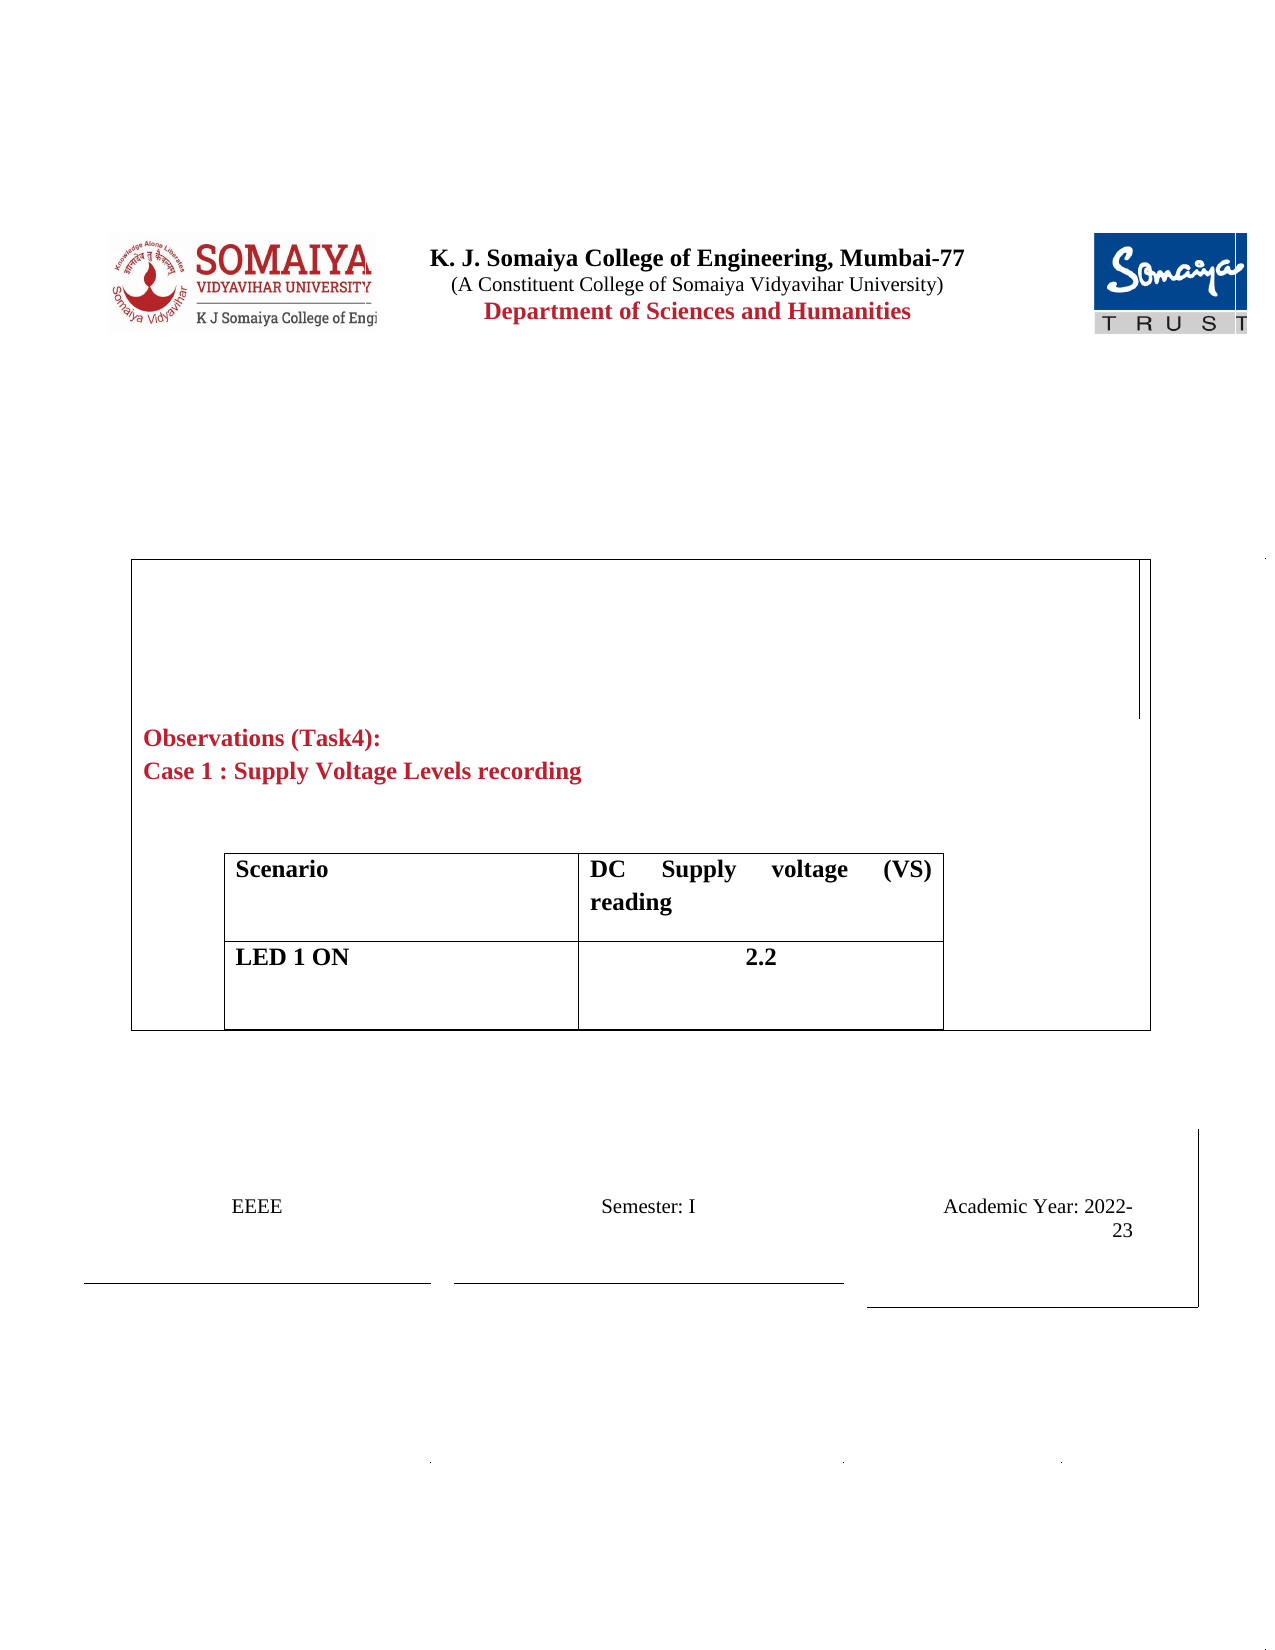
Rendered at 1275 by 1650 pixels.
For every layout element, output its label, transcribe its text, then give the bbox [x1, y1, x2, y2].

table_cell Observation Table 1 ( Task 1) Calulations (Task1): Calclaute Va and Vb using the formula given below: =(5.5*9)/6.5=7.6 V =(3.3*9)/6.5=4.5 V =9/6.5=1.38 A Observation Table 2 Calculations (Task2): Calculate I1, I2, I3 and IS using the formula given below: Observation (Task 3): Case 1 : LED just turn’s ON Case 2 : LED turn’s ON ( glows brightly) Observations (Task4): Case 1 : Supply Voltage Levels recording Case Case 2: Status of voltages in the circuit Screenshot of Output: [144, 561, 1138, 718]
table_header Scenario [225, 854, 578, 941]
table_cell LED 1 ON [225, 942, 578, 1028]
table_cell Observation Table 1 ( Task 1) Calulations (Task1): Calclaute Va and Vb using the formula given below: =(5.5*9)/6.5=7.6 V =(3.3*9)/6.5=4.5 V =9/6.5=1.38 A Observation Table 2 Calculations (Task2): Calculate I1, I2, I3 and IS using the formula given below: Observation (Task 3): Case 1 : LED just turn’s ON Case 2 : LED turn’s ON ( glows brightly) Observations (Task4): Case 1 : Supply Voltage Levels recording Case Case 2: Status of voltages in the circuit Screenshot of Output: [132, 560, 1150, 1029]
table_header DC Supply voltage (VS) reading [579, 854, 943, 941]
table_cell 2.2 [579, 942, 943, 1028]
